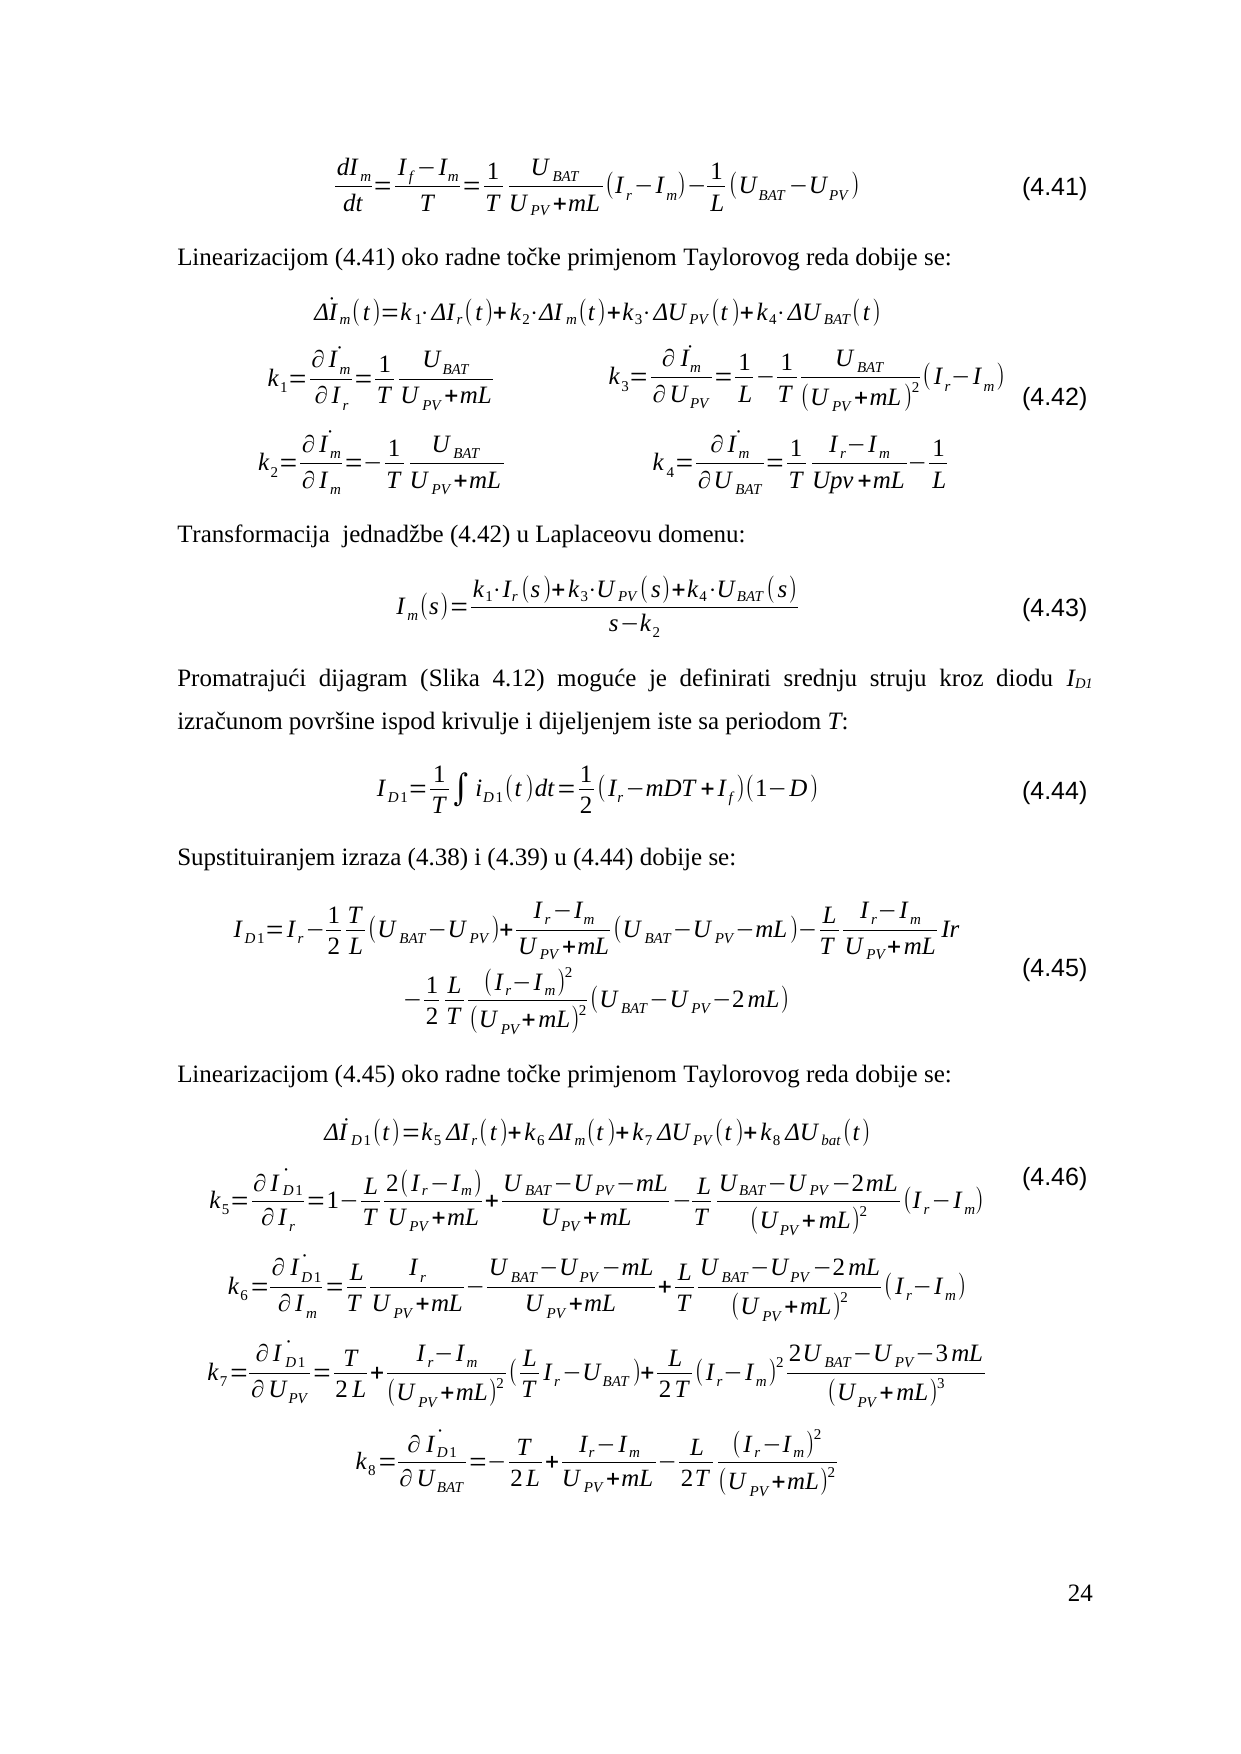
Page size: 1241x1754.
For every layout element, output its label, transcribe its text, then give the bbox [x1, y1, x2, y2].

table_cell [1016, 1248, 1093, 1334]
table_cell [177, 425, 585, 507]
table_cell [177, 339, 585, 424]
table_header (4.44) [1016, 755, 1093, 830]
table_cell [585, 339, 1016, 424]
text Promatrajući dijagram (Slika 4.12) moguće je definirati srednju struju kroz diodu ID1 izračunom površine ispod krivulje i dijeljenjem iste sa periodom T: [177, 663, 1093, 734]
table_cell [177, 1334, 1016, 1420]
table_cell [1016, 1334, 1093, 1509]
table_header (4.41) [1016, 148, 1093, 230]
table_header [177, 1109, 1016, 1162]
text Linearizacijom (4.45) oko radne točke primjenom Taylorovog reda dobije se: [177, 1059, 1093, 1088]
table_header (4.43) [1016, 568, 1093, 651]
table_cell [177, 1420, 1016, 1509]
table_header (4.42) [1016, 291, 1093, 507]
table_header [177, 568, 1016, 651]
table_header (4.45) [1016, 891, 1093, 1048]
text Transformacija jednadžbe (4.42) u Laplaceovu domenu: [177, 519, 1093, 548]
table_header [177, 148, 1016, 230]
table_header [177, 291, 1016, 338]
table_header [177, 891, 1016, 1048]
table_cell [177, 1162, 1016, 1248]
table_cell [585, 425, 1016, 507]
text Supstituiranjem izraza (4.38) i (4.39) u (4.44) dobije se: [177, 842, 1093, 870]
table_cell [177, 1248, 1016, 1334]
table_header [177, 755, 1016, 830]
text Linearizacijom (4.41) oko radne točke primjenom Taylorovog reda dobije se: [177, 242, 1093, 270]
table_header (4.46) [1016, 1109, 1093, 1248]
